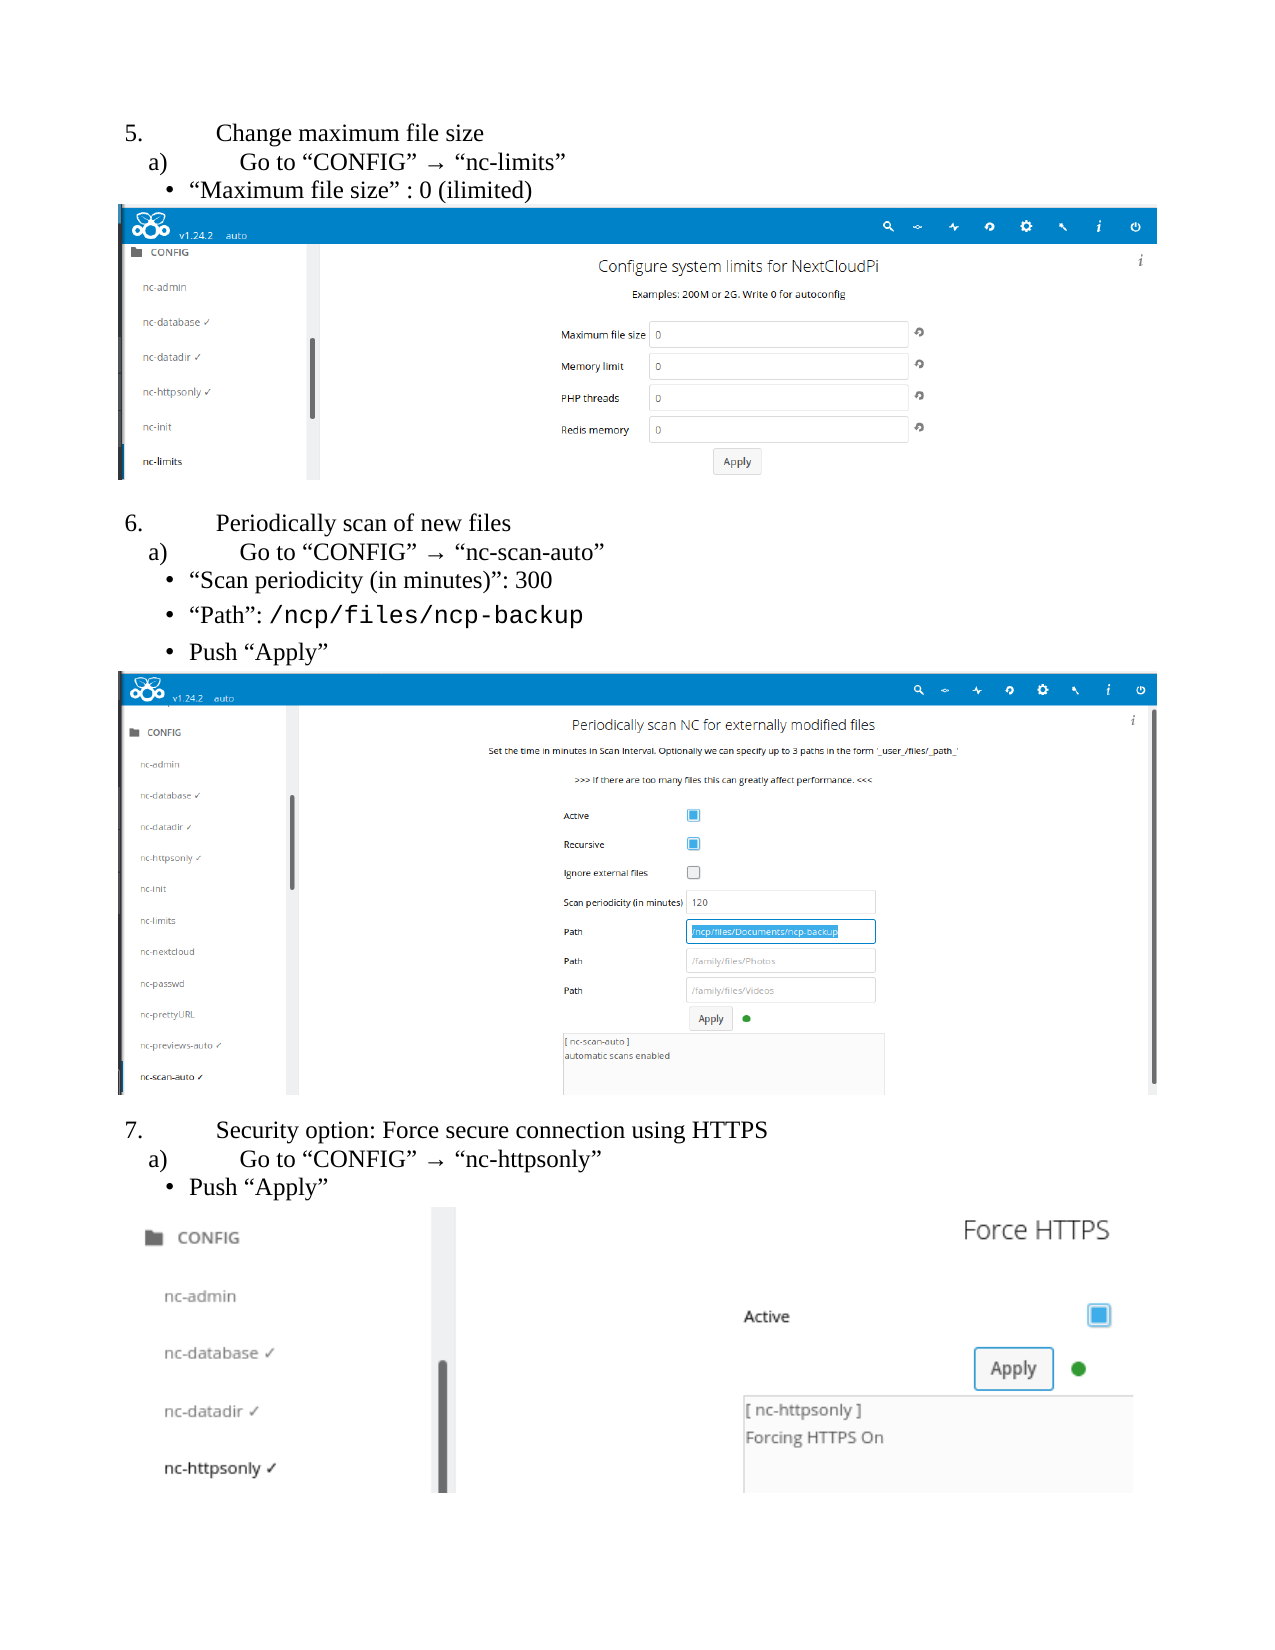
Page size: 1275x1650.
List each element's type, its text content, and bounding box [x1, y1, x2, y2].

list “Maximum file size” : 0 (ilimited) [165, 176, 1157, 204]
list Go to “CONFIG” → “nc-httpsonly” [142, 1144, 1157, 1172]
picture [118, 204, 1157, 480]
picture [141, 1207, 1134, 1493]
list Push “Apply” [165, 1172, 1157, 1201]
list Go to “CONFIG” → “nc-scan-auto” [142, 537, 1157, 565]
list Periodically scan of new files [118, 508, 1157, 537]
list Security option: Force secure connection using HTTPS [118, 1115, 1157, 1144]
picture [118, 671, 1157, 1095]
list Go to “CONFIG” → “nc-limits” [142, 147, 1157, 176]
list Push “Apply” [165, 637, 1157, 666]
list “Scan periodicity (in minutes)”: 300 [165, 565, 1157, 594]
list Change maximum file size [118, 118, 1157, 147]
list “Path”: /ncp/files/ncp-backup [165, 600, 1157, 631]
